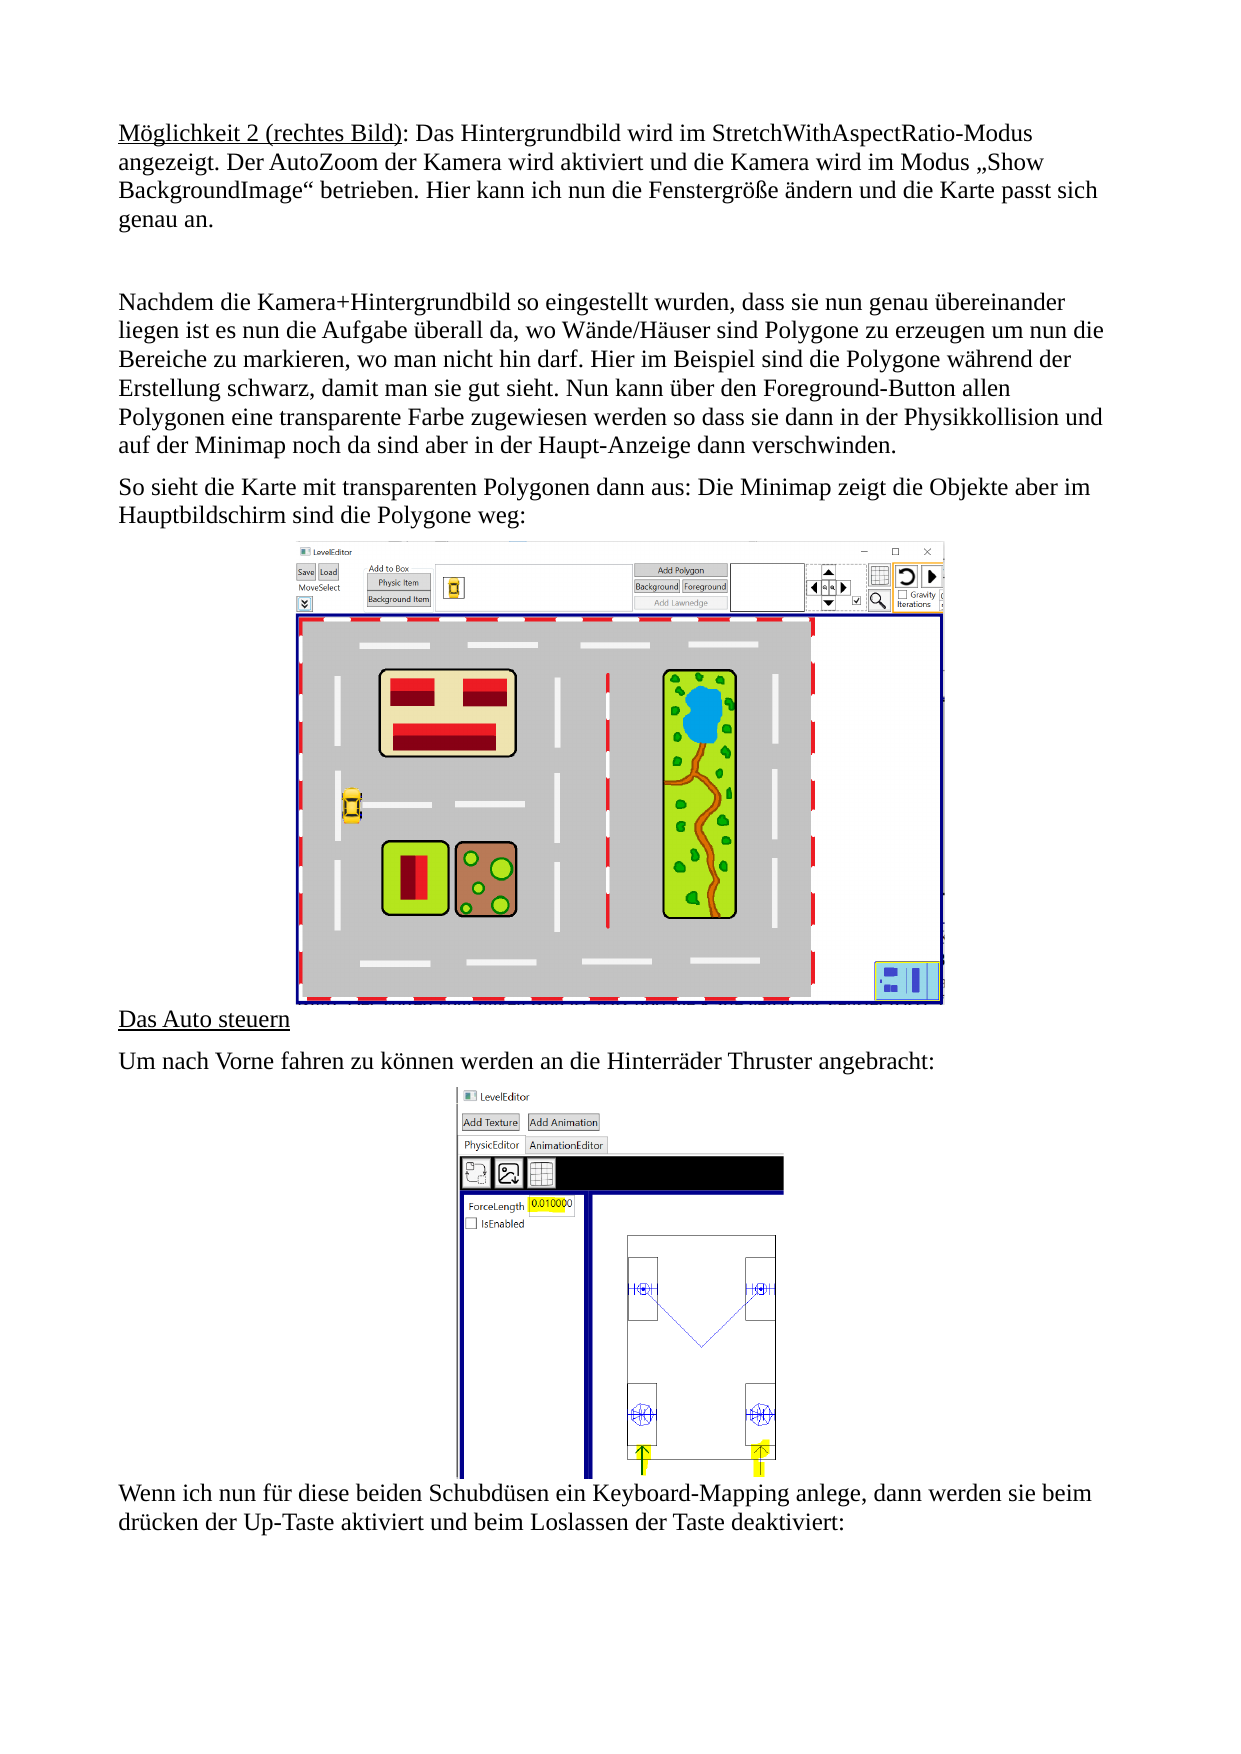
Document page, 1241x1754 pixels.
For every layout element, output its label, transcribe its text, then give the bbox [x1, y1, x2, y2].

text So sieht die Karte mit transparenten Polygonen dann aus: Die Minimap zeigt die Objekte aber im Hauptbildschirm sind die Polygone weg: [118, 472, 1122, 529]
text Um nach Vorne fahren zu können werden an die Hinterräder Thruster angebracht: [118, 1046, 1122, 1074]
text Nachdem die Kamera+Hintergrundbild so eingestellt wurden, dass sie nun genau übereinander liegen ist es nun die Aufgabe überall da, wo Wände/Häuser sind Polygone zu erzeugen um nun die Bereiche zu markieren, wo man nicht hin darf. Hier im Beispiel sind die Polygone während der Erstellung schwarz, damit man sie gut sieht. Nun kann über den Foreground-Button allen Polygonen eine transparente Farbe zugewiesen werden so dass sie dann in der Physikkollision und auf der Minimap noch da sind aber in der Haupt-Anzeige dann verschwinden. [118, 287, 1122, 459]
picture [295, 541, 945, 1005]
text Möglichkeit 2 (rechtes Bild): Das Hintergrundbild wird im StretchWithAspectRatio-Modus angezeigt. Der AutoZoom der Kamera wird aktiviert und die Kamera wird im Modus „Show BackgroundImage“ betrieben. Hier kann ich nun die Fenstergröße ändern und die Karte passt sich genau an. [118, 118, 1122, 233]
text Das Auto steuern [118, 542, 1122, 1033]
text Wenn ich nun für diese beiden Schubdüsen ein Keyboard-Mapping anlege, dann werden sie beim drücken der Up-Taste aktiviert und beim Loslassen der Taste deaktiviert: [118, 1087, 1122, 1536]
picture [456, 1087, 784, 1479]
